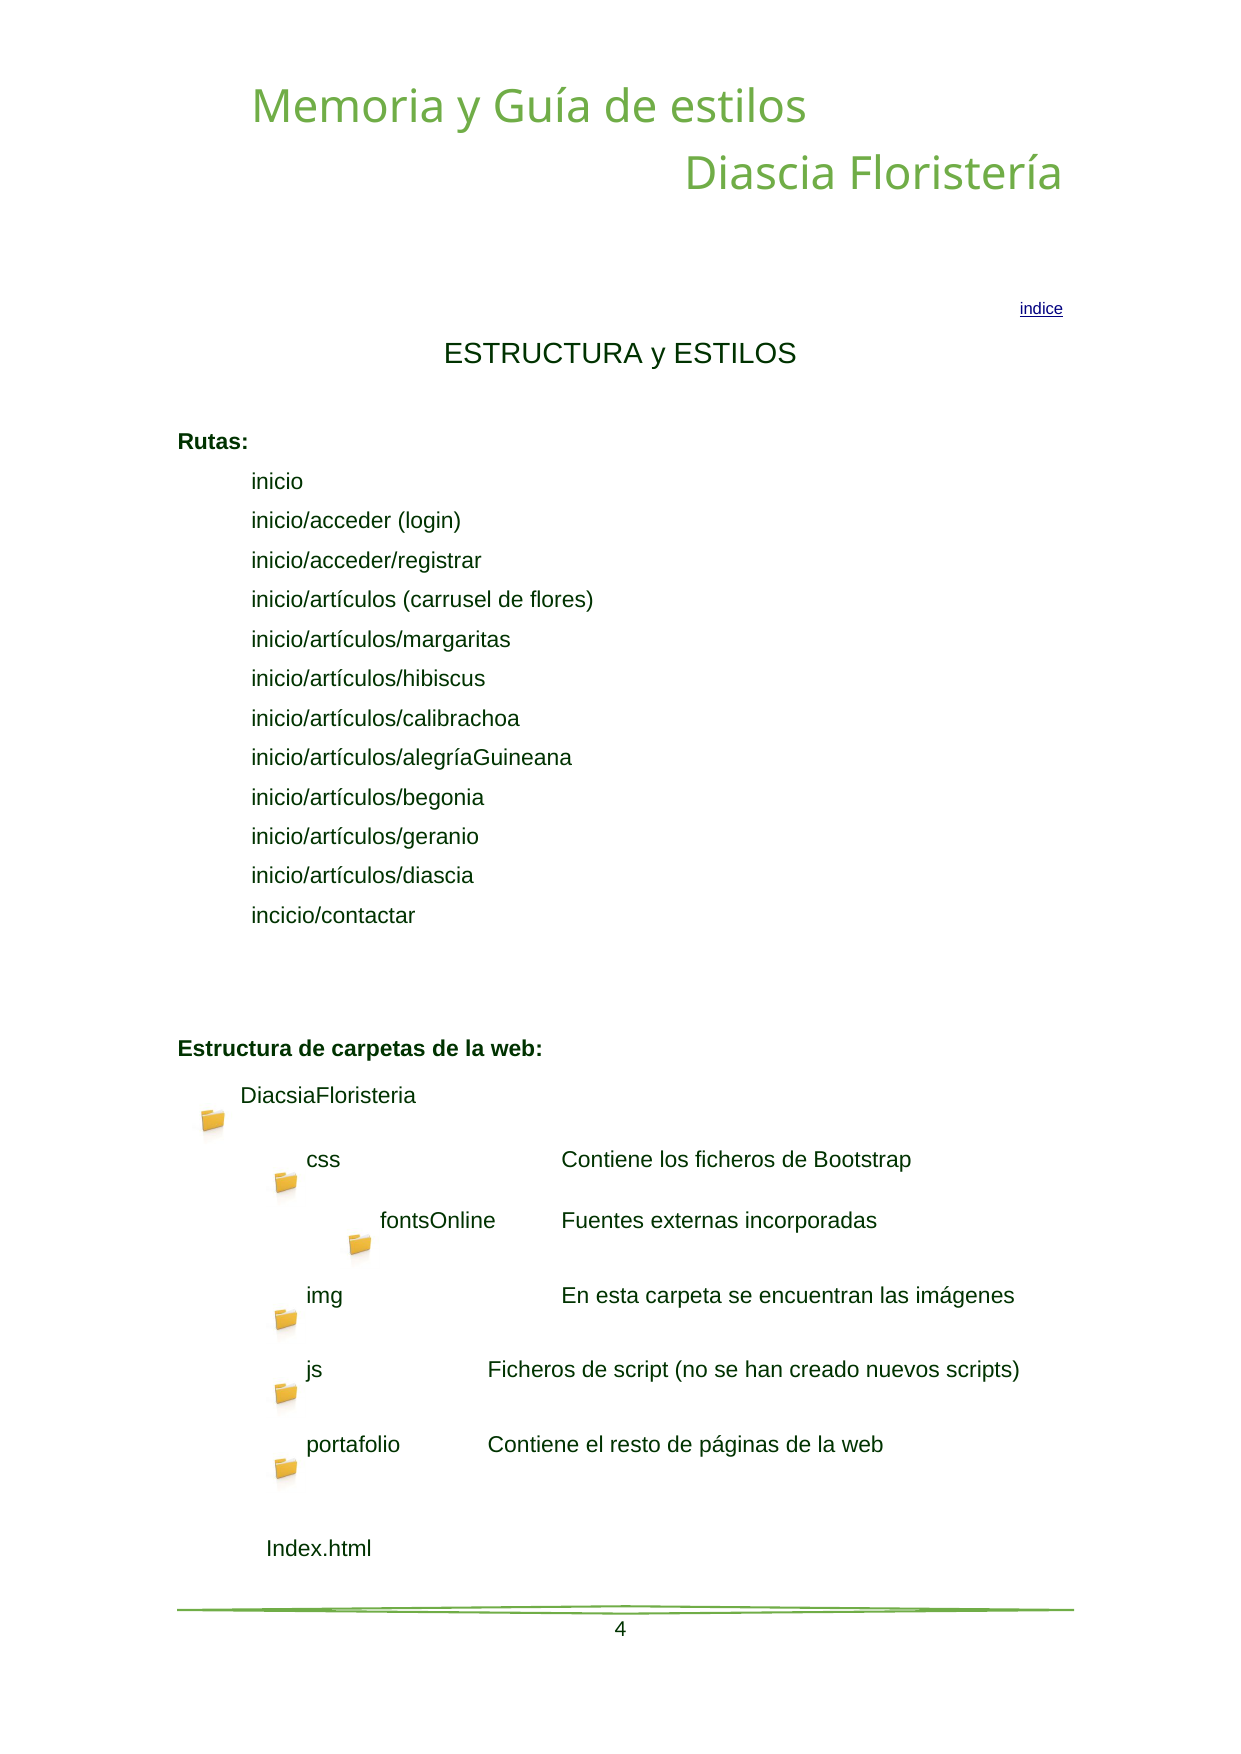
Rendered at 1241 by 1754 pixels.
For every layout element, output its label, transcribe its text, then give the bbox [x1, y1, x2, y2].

text inicio/artículos/alegríaGuineana [177, 744, 1063, 770]
text DiacsiaFloristeria [192, 1082, 1063, 1146]
text Index.html [192, 1534, 1063, 1561]
text inicio/artículos/diascia [177, 862, 1063, 889]
text inicio/acceder (login) [177, 507, 1063, 533]
text js Ficheros de script (no se han creado nuevos scripts) [192, 1356, 1063, 1418]
text inicio [177, 468, 1063, 494]
text inicio/artículos/geranio [177, 823, 1063, 849]
text indice [177, 299, 1063, 318]
text img En esta carpeta se encuentran las imágenes [192, 1282, 1063, 1343]
text inicio/artículos/margaritas [177, 626, 1063, 652]
text ESTRUCTURA y ESTILOS [177, 336, 1063, 370]
text Estructura de carpetas de la web: [177, 1035, 1063, 1062]
text fontsOnline Fuentes externas incorporadas [192, 1207, 1063, 1269]
text css Contiene los ficheros de Bootstrap [192, 1146, 1063, 1207]
text inicio/artículos/begonia [177, 783, 1063, 810]
text inicio/artículos/hibiscus [177, 665, 1063, 691]
text inicio/acceder/registrar [177, 547, 1063, 573]
text inicio/artículos (carrusel de flores) [177, 586, 1063, 612]
text inicio/artículos/calibrachoa [177, 704, 1063, 731]
text incicio/contactar [177, 902, 1063, 928]
text Rutas: [177, 428, 1063, 454]
text portafolio Contiene el resto de páginas de la web [192, 1431, 1063, 1493]
